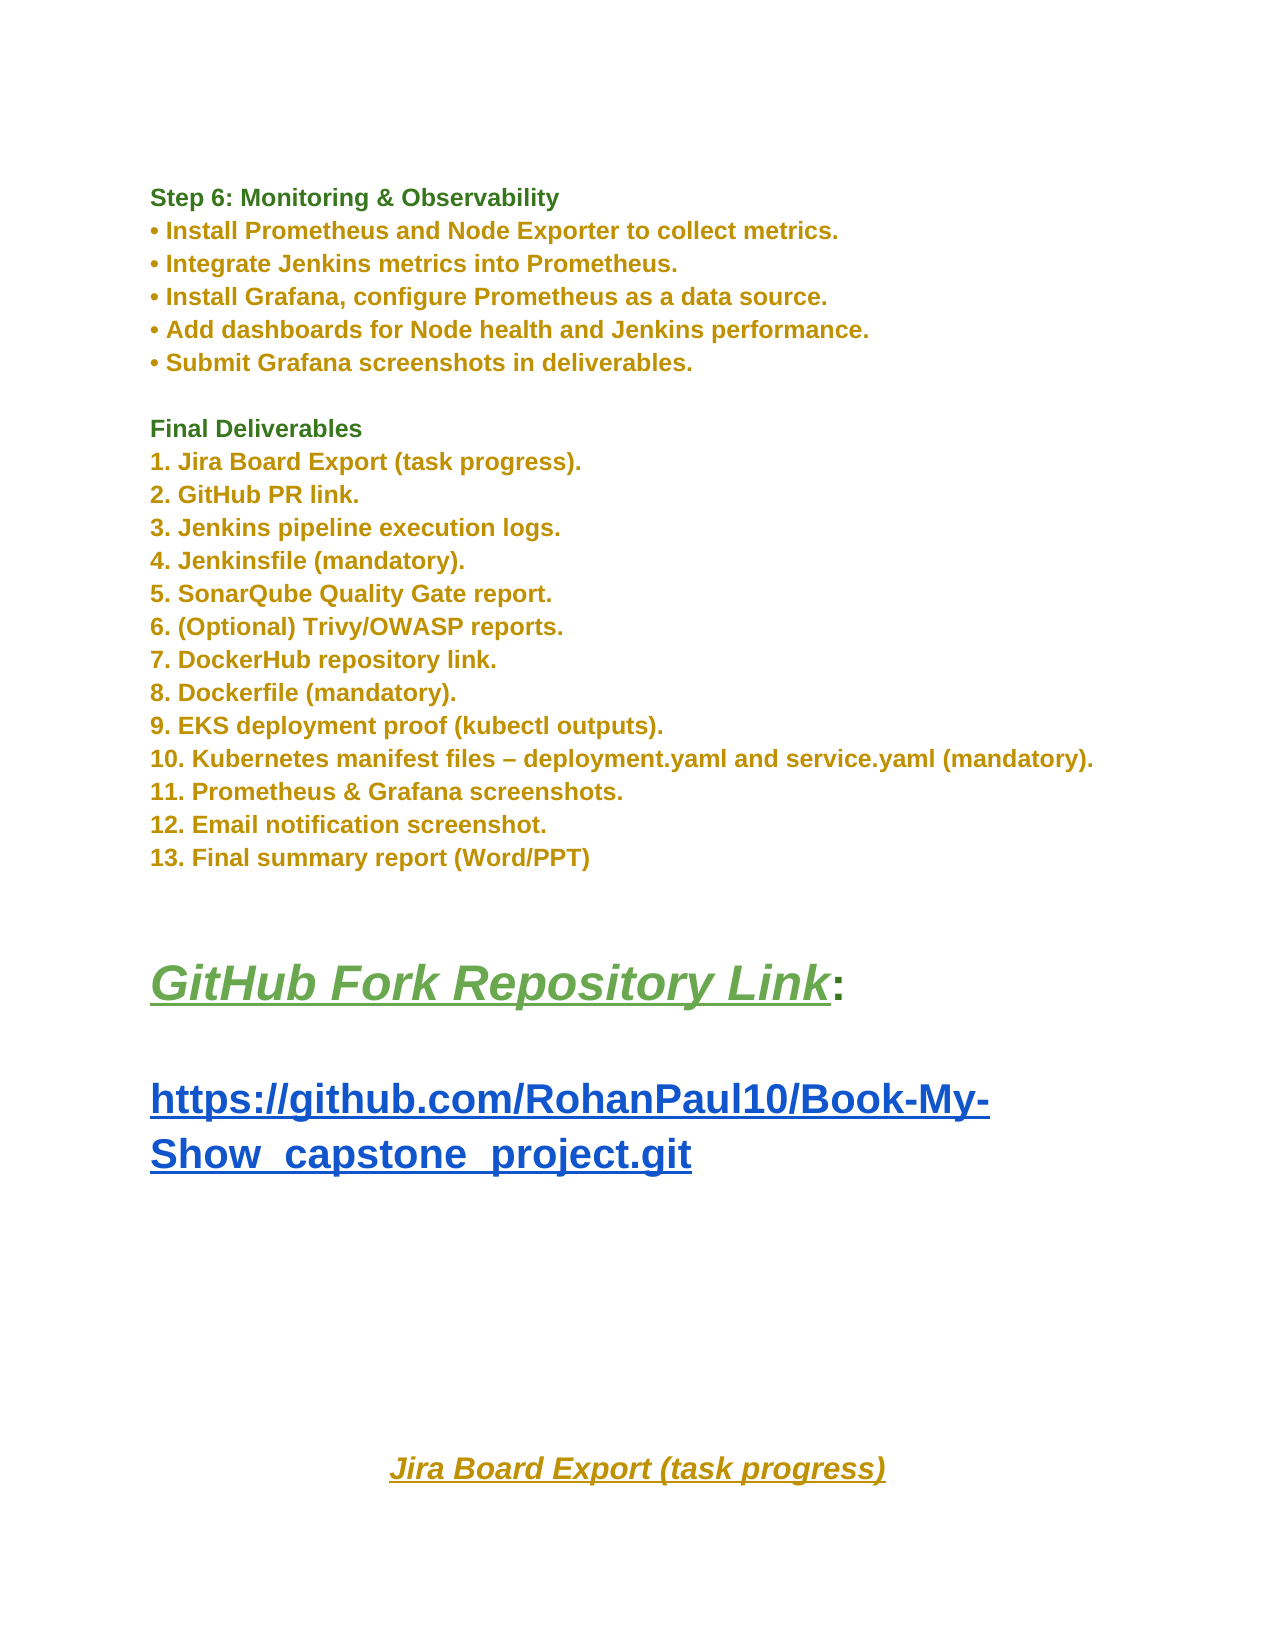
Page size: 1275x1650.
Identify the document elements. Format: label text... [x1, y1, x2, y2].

text Final Deliverables [150, 414, 1125, 443]
text 13. Final summary report (Word/PPT) [150, 843, 1125, 872]
text https://github.com/RohanPaul10/Book-My-Show_capstone_project.git [150, 1075, 1125, 1178]
text 11. Prometheus & Grafana screenshots. [150, 777, 1125, 806]
text 1. Jira Board Export (task progress). [150, 447, 1125, 476]
text • Integrate Jenkins metrics into Prometheus. [150, 249, 1125, 278]
text Jira Board Export (task progress) [150, 1450, 1125, 1486]
text 2. GitHub PR link. [150, 480, 1125, 509]
text 8. Dockerfile (mandatory). [150, 678, 1125, 707]
text 4. Jenkinsfile (mandatory). [150, 546, 1125, 575]
text 9. EKS deployment proof (kubectl outputs). [150, 711, 1125, 740]
text • Submit Grafana screenshots in deliverables. [150, 348, 1125, 377]
text 6. (Optional) Trivy/OWASP reports. [150, 612, 1125, 641]
text GitHub Fork Repository Link: [150, 954, 1125, 1011]
text • Add dashboards for Node health and Jenkins performance. [150, 315, 1125, 344]
text • Install Grafana, configure Prometheus as a data source. [150, 282, 1125, 311]
text • Install Prometheus and Node Exporter to collect metrics. [150, 216, 1125, 245]
text 5. SonarQube Quality Gate report. [150, 579, 1125, 608]
text Step 6: Monitoring & Observability [150, 183, 1125, 212]
text 10. Kubernetes manifest files – deployment.yaml and service.yaml (mandatory). [150, 744, 1125, 773]
text 7. DockerHub repository link. [150, 645, 1125, 674]
text 3. Jenkins pipeline execution logs. [150, 513, 1125, 542]
text 12. Email notification screenshot. [150, 810, 1125, 839]
